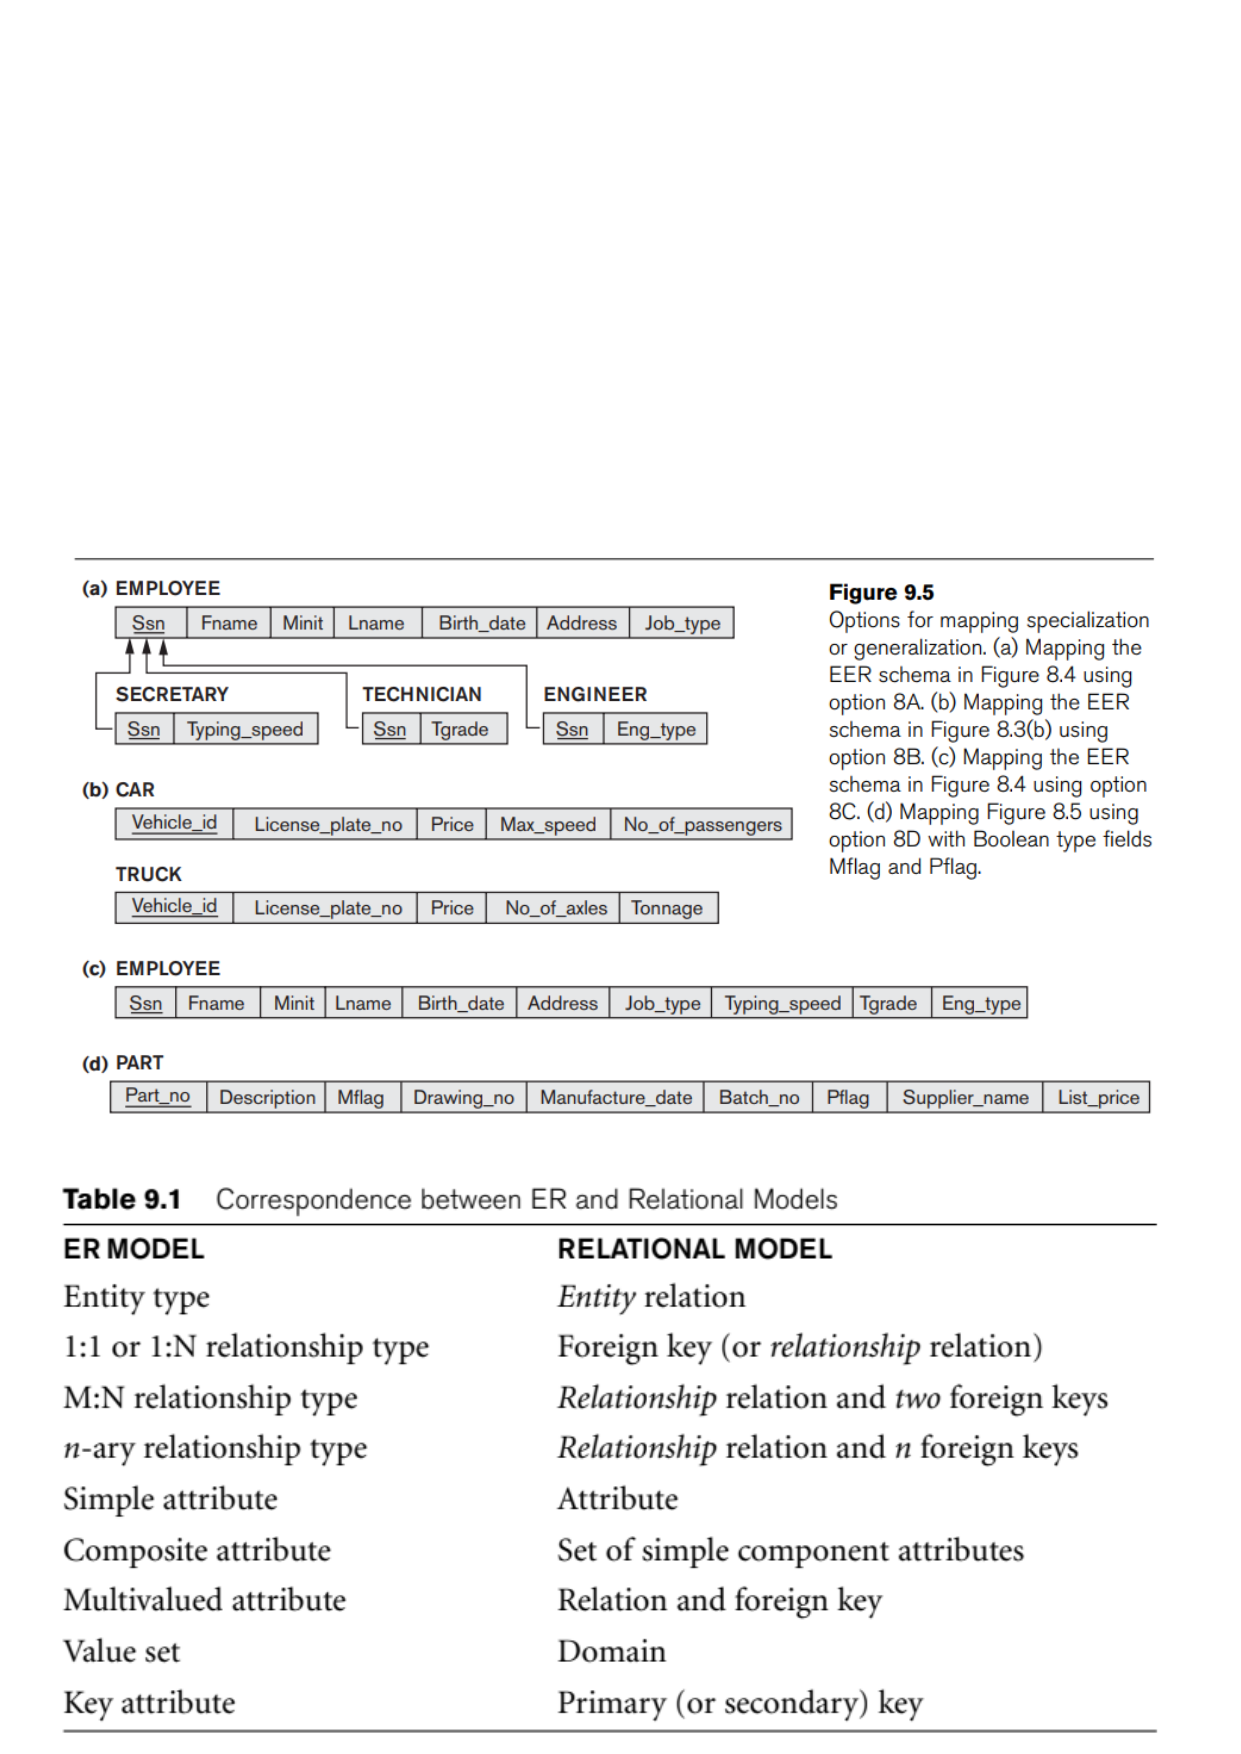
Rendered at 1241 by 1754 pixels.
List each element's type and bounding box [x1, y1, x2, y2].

picture [30, 546, 1211, 1127]
picture [19, 1150, 1200, 1754]
